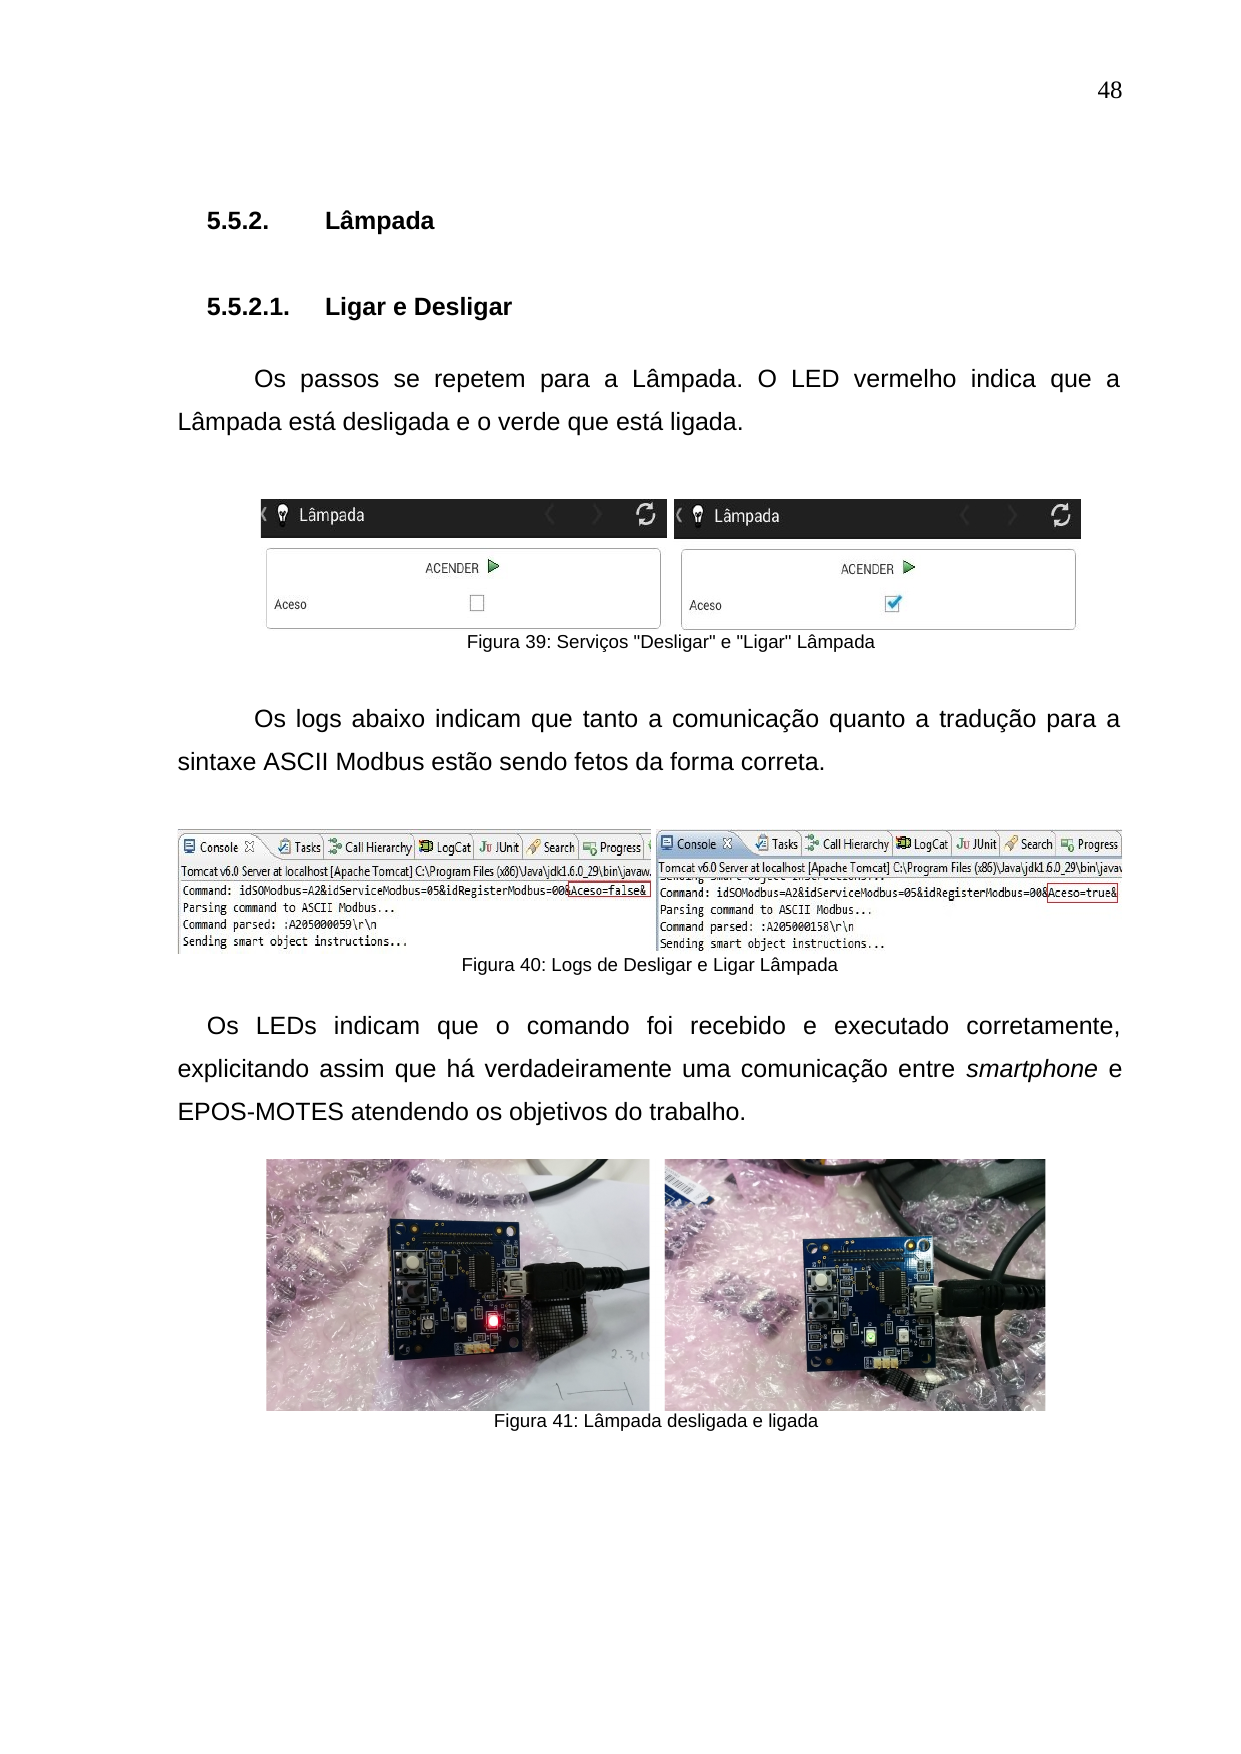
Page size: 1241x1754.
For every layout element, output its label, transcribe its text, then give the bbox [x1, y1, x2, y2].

text [177, 814, 1122, 829]
picture [266, 1159, 1046, 1411]
picture [177, 829, 1123, 954]
text Os LEDs indicam que o comando foi recebido e executado corretamente, explicitando assim que há verdadeiramente uma comunicação entre smartphone e EPOS-MOTES atendendo os objetivos do trabalho. [177, 975, 1122, 1126]
text Os logs abaixo indicam que tanto a comunicação quanto a tradução para a sintaxe ASCII Modbus estão sendo fetos da forma correta. [177, 704, 1122, 776]
text Figura 41: Lâmpada desligada e ligada [266, 1411, 1045, 1432]
list Lâmpada [177, 206, 1122, 235]
picture [260, 499, 1081, 631]
text Figura 40: Logs de Desligar e Ligar Lâmpada [177, 954, 1122, 975]
text Figura 39: Serviços "Desligar" e "Ligar" Lâmpada [261, 631, 1081, 652]
text Os passos se repetem para a Lâmpada. O LED vermelho indica que a Lâmpada está desligada e o verde que está ligada. [177, 364, 1122, 436]
list Ligar e Desligar [177, 292, 1122, 321]
